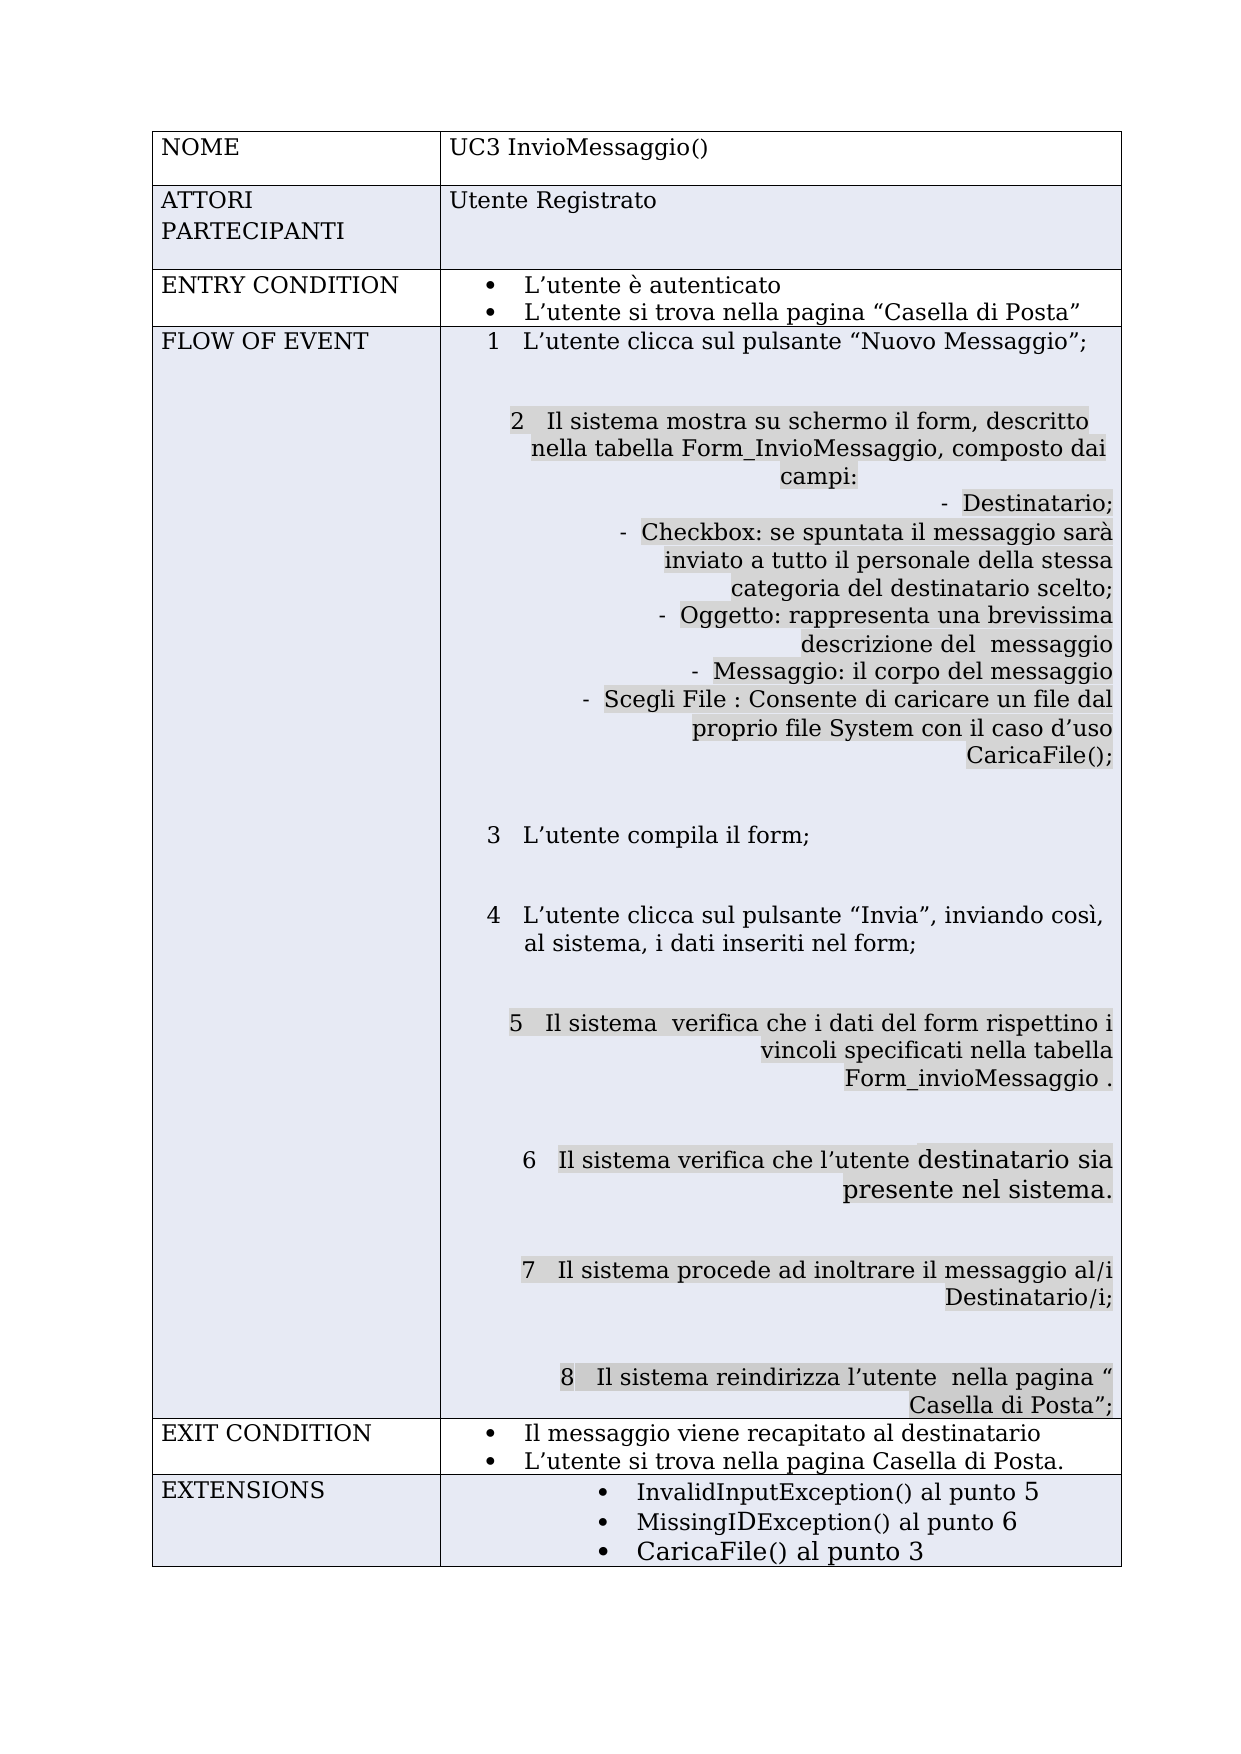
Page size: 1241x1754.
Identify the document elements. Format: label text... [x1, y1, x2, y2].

table_cell EXTENSIONS [153, 1475, 440, 1566]
table_cell EXIT CONDITION [153, 1419, 440, 1474]
table_cell InvalidInputException() al punto 5 MissingIDException() al punto 6 CaricaFile() al punto 3 [441, 1475, 1121, 1566]
table_cell L’utente clicca sul pulsante “Nuovo Messaggio”; Il sistema mostra su schermo il form, descritto nella tabella Form_InvioMessaggio, composto dai campi: Destinatario; Checkbox: se spuntata il messaggio sarà inviato a tutto il personale della stessa categoria del destinatario scelto; Oggetto: rappresenta una brevissima descrizione del messaggio Messaggio: il corpo del messaggio Scegli File : Consente di caricare un file dal proprio file System con il caso d’uso CaricaFile(); L’utente compila il form; L’utente clicca sul pulsante “Invia”, inviando così, al sistema, i dati inseriti nel form; Il sistema verifica che i dati del form rispettino i vincoli specificati nella tabella Form_invioMessaggio . Il sistema verifica che l’utente destinatario sia presente nel sistema. Il sistema procede ad inoltrare il messaggio al/i Destinatario/i; Il sistema reindirizza l’utente nella pagina “ Casella di Posta”; [441, 327, 1121, 1418]
table_cell Utente Registrato [441, 186, 1121, 269]
table_cell FLOW OF EVENT [153, 327, 440, 1418]
table_header NOME [153, 132, 440, 184]
table_cell Il messaggio viene recapitato al destinatario L’utente si trova nella pagina Casella di Posta. [441, 1419, 1121, 1474]
table_header UC3 InvioMessaggio() [441, 132, 1121, 184]
table_cell L’utente è autenticato L’utente si trova nella pagina “Casella di Posta” [441, 270, 1121, 326]
table_cell ATTORI PARTECIPANTI [153, 186, 440, 269]
table_cell ENTRY CONDITION [153, 270, 440, 326]
